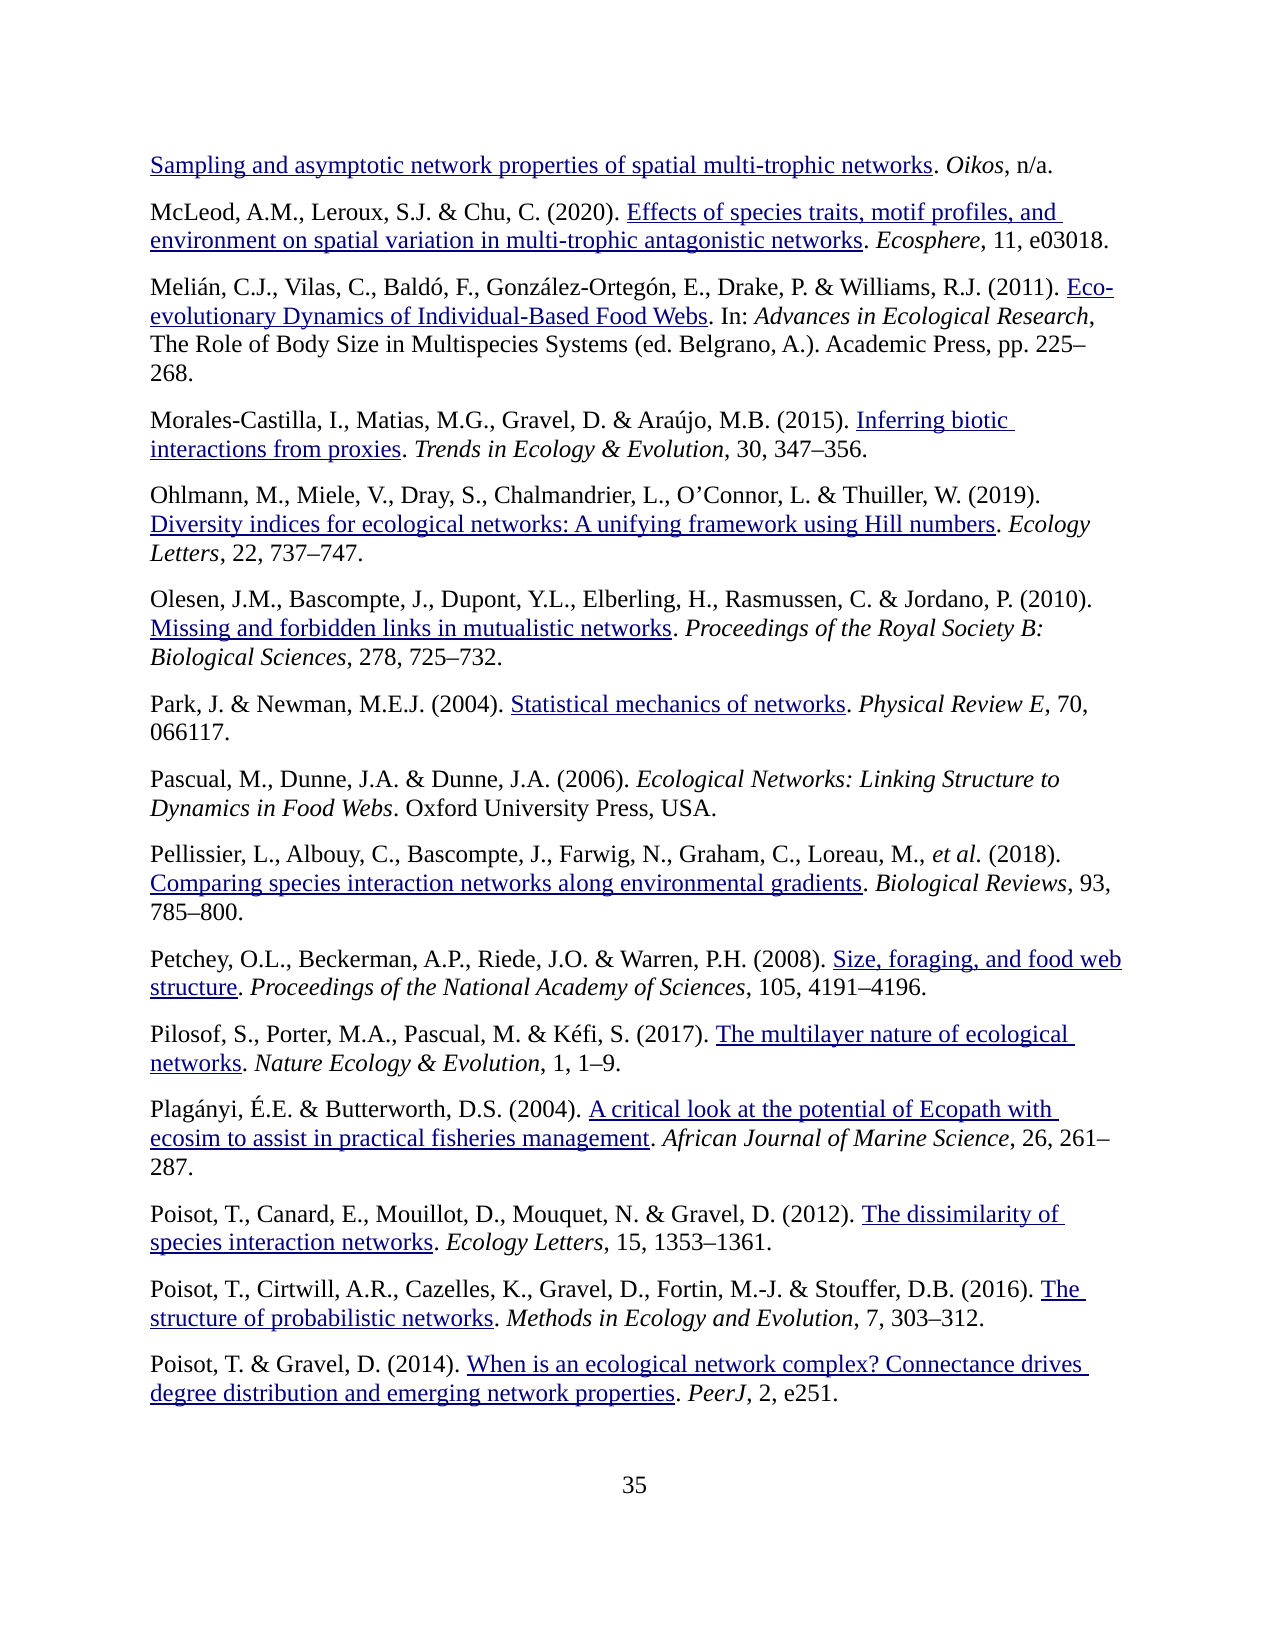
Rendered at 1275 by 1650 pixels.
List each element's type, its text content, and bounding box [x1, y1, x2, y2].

text Poisot, T., Canard, E., Mouillot, D., Mouquet, N. & Gravel, D. (2012). The dissimilarity of species interaction networks. Ecology Letters, 15, 1353–1361. [150, 1199, 1125, 1256]
text Pilosof, S., Porter, M.A., Pascual, M. & Kéfi, S. (2017). The multilayer nature of ecological networks. Nature Ecology & Evolution, 1, 1–9. [150, 1019, 1125, 1077]
text Poisot, T., Cirtwill, A.R., Cazelles, K., Gravel, D., Fortin, M.-J. & Stouffer, D.B. (2016). The structure of probabilistic networks. Methods in Ecology and Evolution, 7, 303–312. [150, 1274, 1125, 1332]
text Plagányi, É.E. & Butterworth, D.S. (2004). A critical look at the potential of Ecopath with ecosim to assist in practical fisheries management. African Journal of Marine Science, 26, 261–287. [150, 1094, 1125, 1181]
text Pellissier, L., Albouy, C., Bascompte, J., Farwig, N., Graham, C., Loreau, M., et al. (2018). Comparing species interaction networks along environmental gradients. Biological Reviews, 93, 785–800. [150, 839, 1125, 926]
text Petchey, O.L., Beckerman, A.P., Riede, J.O. & Warren, P.H. (2008). Size, foraging, and food web structure. Proceedings of the National Academy of Sciences, 105, 4191–4196. [150, 944, 1125, 1001]
text Ohlmann, M., Miele, V., Dray, S., Chalmandrier, L., O’Connor, L. & Thuiller, W. (2019). Diversity indices for ecological networks: A unifying framework using Hill numbers. Ecology Letters, 22, 737–747. [150, 480, 1125, 567]
text Park, J. & Newman, M.E.J. (2004). Statistical mechanics of networks. Physical Review E, 70, 066117. [150, 689, 1125, 746]
text Melián, C.J., Vilas, C., Baldó, F., González-Ortegón, E., Drake, P. & Williams, R.J. (2011). Eco-evolutionary Dynamics of Individual-Based Food Webs. In: Advances in Ecological Research, The Role of Body Size in Multispecies Systems (ed. Belgrano, A.). Academic Press, pp. 225–268. [150, 272, 1125, 387]
text McLeod, A.M., Leroux, S.J. & Chu, C. (2020). Effects of species traits, motif profiles, and environment on spatial variation in multi-trophic antagonistic networks. Ecosphere, 11, e03018. [150, 197, 1125, 254]
text Morales-Castilla, I., Matias, M.G., Gravel, D. & Araújo, M.B. (2015). Inferring biotic interactions from proxies. Trends in Ecology & Evolution, 30, 347–356. [150, 405, 1125, 462]
text Sampling and asymptotic network properties of spatial multi-trophic networks. Oikos, n/a. [150, 150, 1125, 179]
text Pascual, M., Dunne, J.A. & Dunne, J.A. (2006). Ecological Networks: Linking Structure to Dynamics in Food Webs. Oxford University Press, USA. [150, 764, 1125, 822]
text Olesen, J.M., Bascompte, J., Dupont, Y.L., Elberling, H., Rasmussen, C. & Jordano, P. (2010). Missing and forbidden links in mutualistic networks. Proceedings of the Royal Society B: Biological Sciences, 278, 725–732. [150, 584, 1125, 671]
text Poisot, T. & Gravel, D. (2014). When is an ecological network complex? Connectance drives degree distribution and emerging network properties. PeerJ, 2, e251. [150, 1349, 1125, 1407]
